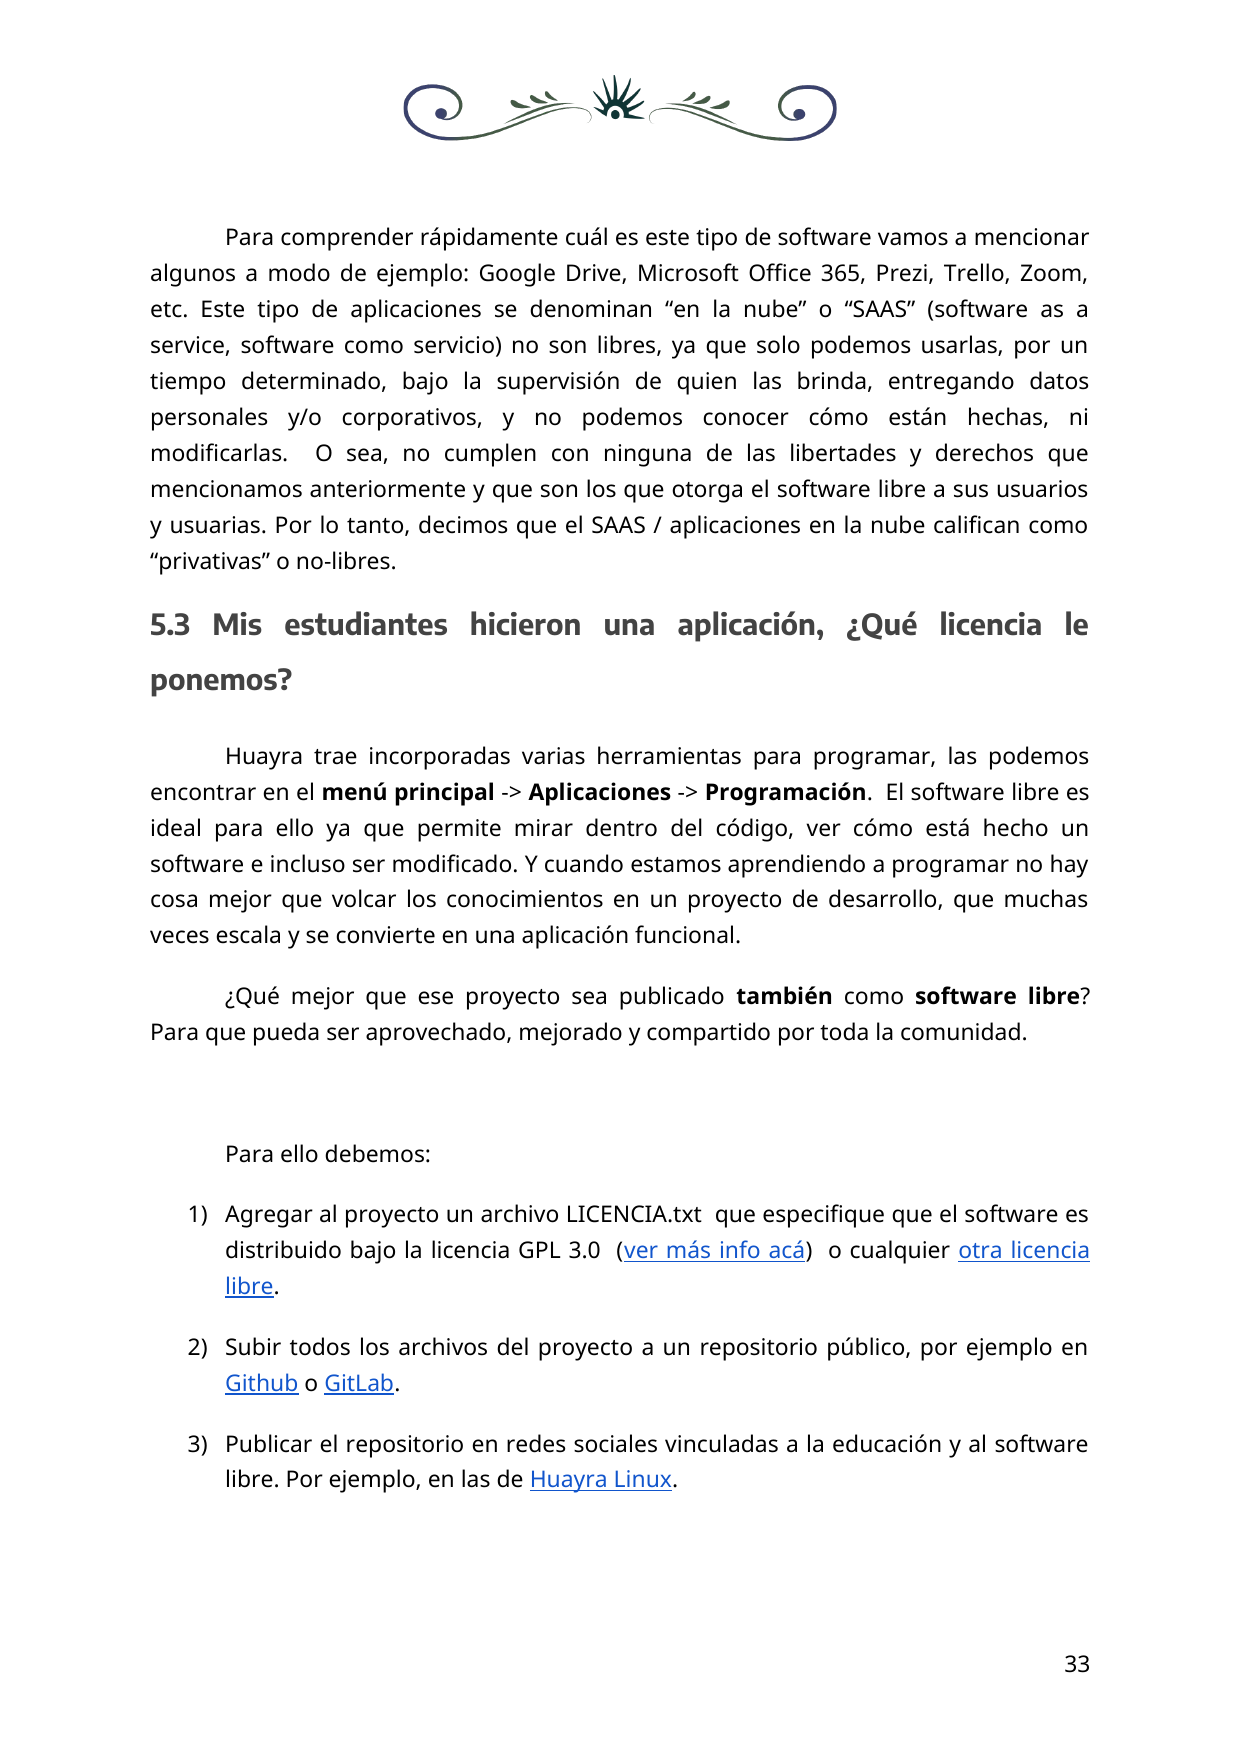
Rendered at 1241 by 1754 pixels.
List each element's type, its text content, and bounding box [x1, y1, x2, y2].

list Agregar al proyecto un archivo LICENCIA.txt que especifique que el software es distribuido bajo la licencia GPL 3.0 (ver más info acá) o cualquier otra licencia libre. [187, 1198, 1090, 1301]
text Para ello debemos: [150, 1137, 1090, 1169]
subtitle 5.3 Mis estudiantes hicieron una aplicación, ¿Qué licencia le ponemos? [150, 606, 1090, 697]
list Publicar el repositorio en redes sociales vinculadas a la educación y al software libre. Por ejemplo, en las de Huayra Linux. [187, 1427, 1090, 1495]
text Para comprender rápidamente cuál es este tipo de software vamos a mencionar algunos a modo de ejemplo: Google Drive, Microsoft Office 365, Prezi, Trello, Zoom, etc. Este tipo de aplicaciones se denominan “en la nube” o “SAAS” (software as a service, software como servicio) no son libres, ya que solo podemos usarlas, por un tiempo determinado, bajo la supervisión de quien las brinda, entregando datos personales y/o corporativos, y no podemos conocer cómo están hechas, ni modificarlas. O sea, no cumplen con ninguna de las libertades y derechos que mencionamos anteriormente y que son los que otorga el software libre a sus usuarios y usuarias. Por lo tanto, decimos que el SAAS / aplicaciones en la nube califican como “privativas” o no-libres. [150, 221, 1090, 576]
list Subir todos los archivos del proyecto a un repositorio público, por ejemplo en Github o GitLab. [187, 1331, 1090, 1398]
text Huayra trae incorporadas varias herramientas para programar, las podemos encontrar en el menú principal -> Aplicaciones -> Programación. El software libre es ideal para ello ya que permite mirar dentro del código, ver cómo está hecho un software e incluso ser modificado. Y cuando estamos aprendiendo a programar no hay cosa mejor que volcar los conocimientos en un proyecto de desarrollo, que muchas veces escala y se convierte en una aplicación funcional. [150, 740, 1090, 951]
text ¿Qué mejor que ese proyecto sea publicado también como software libre? Para que pueda ser aprovechado, mejorado y compartido por toda la comunidad. [150, 980, 1090, 1047]
picture [403, 75, 837, 141]
